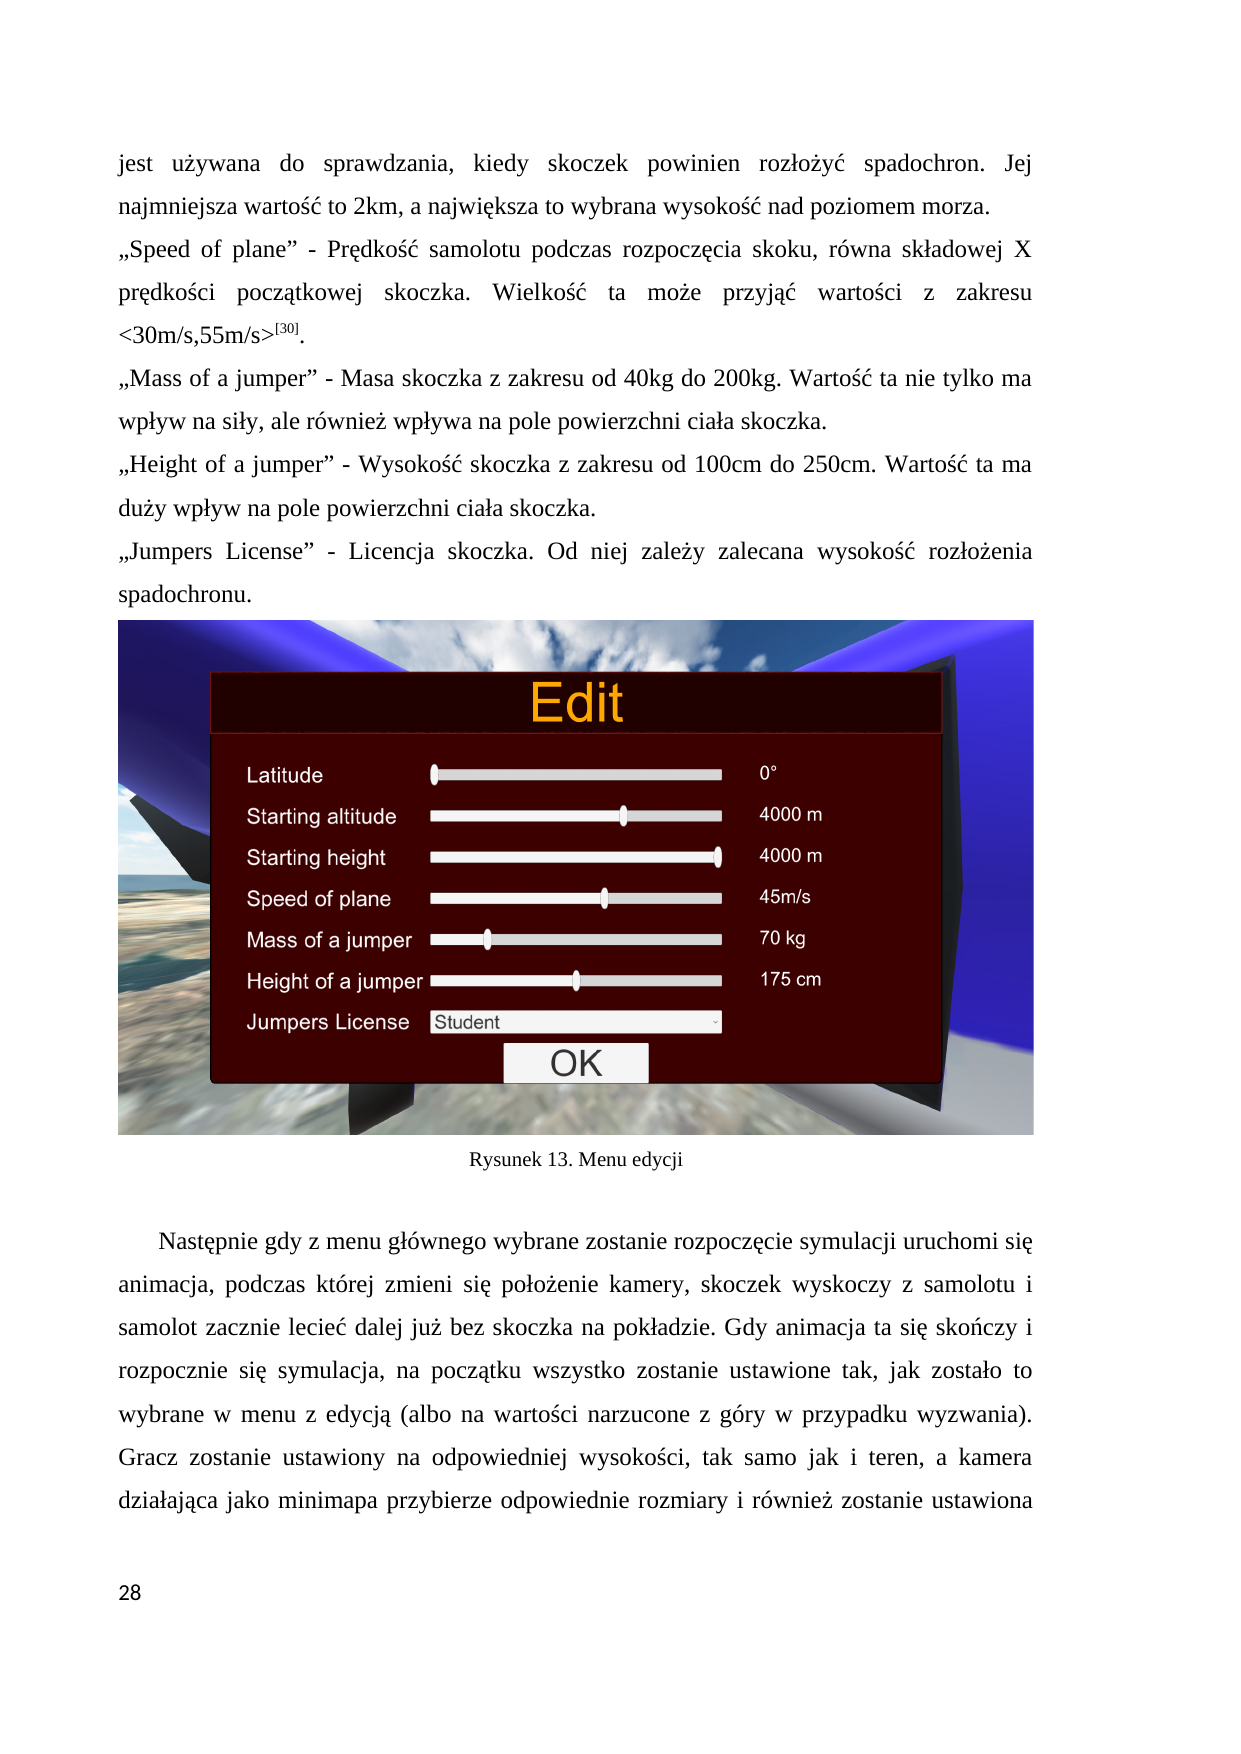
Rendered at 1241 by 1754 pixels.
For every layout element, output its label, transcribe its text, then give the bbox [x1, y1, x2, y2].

text „Speed of plane” - Prędkość samolotu podczas rozpoczęcia skoku, równa składowej X prędkości początkowej skoczka. Wielkość ta może przyjąć wartości z zakresu <30m/s,55m/s>[30]. [118, 234, 1033, 349]
text „Mass of a jumper” - Masa skoczka z zakresu od 40kg do 200kg. Wartość ta nie tylko ma wpływ na siły, ale również wpływa na pole powierzchni ciała skoczka. [118, 363, 1033, 435]
text „Height of a jumper” - Wysokość skoczka z zakresu od 100cm do 250cm. Wartość ta ma duży wpływ na pole powierzchni ciała skoczka. [118, 449, 1033, 521]
picture [118, 620, 1034, 1135]
text Następnie gdy z menu głównego wybrane zostanie rozpoczęcie symulacji uruchomi się animacja, podczas której zmieni się położenie kamery, skoczek wyskoczy z samolotu i samolot zacznie lecieć dalej już bez skoczka na pokładzie. Gdy animacja ta się skończy i rozpocznie się symulacja, na początku wszystko zostanie ustawione tak, jak zostało to wybrane w menu z edycją (albo na wartości narzucone z góry w przypadku wyzwania). Gracz zostanie ustawiony na odpowiedniej wysokości, tak samo jak i teren, a kamera działająca jako minimapa przybierze odpowiednie rozmiary i również zostanie ustawiona [118, 1226, 1033, 1514]
text „Jumpers License” - Licencja skoczka. Od niej zależy zalecana wysokość rozłożenia spadochronu. [118, 536, 1033, 608]
text Rysunek 13. Menu edycji [118, 1135, 1033, 1171]
text jest używana do sprawdzania, kiedy skoczek powinien rozłożyć spadochron. Jej najmniejsza wartość to 2km, a największa to wybrana wysokość nad poziomem morza. [118, 148, 1033, 219]
